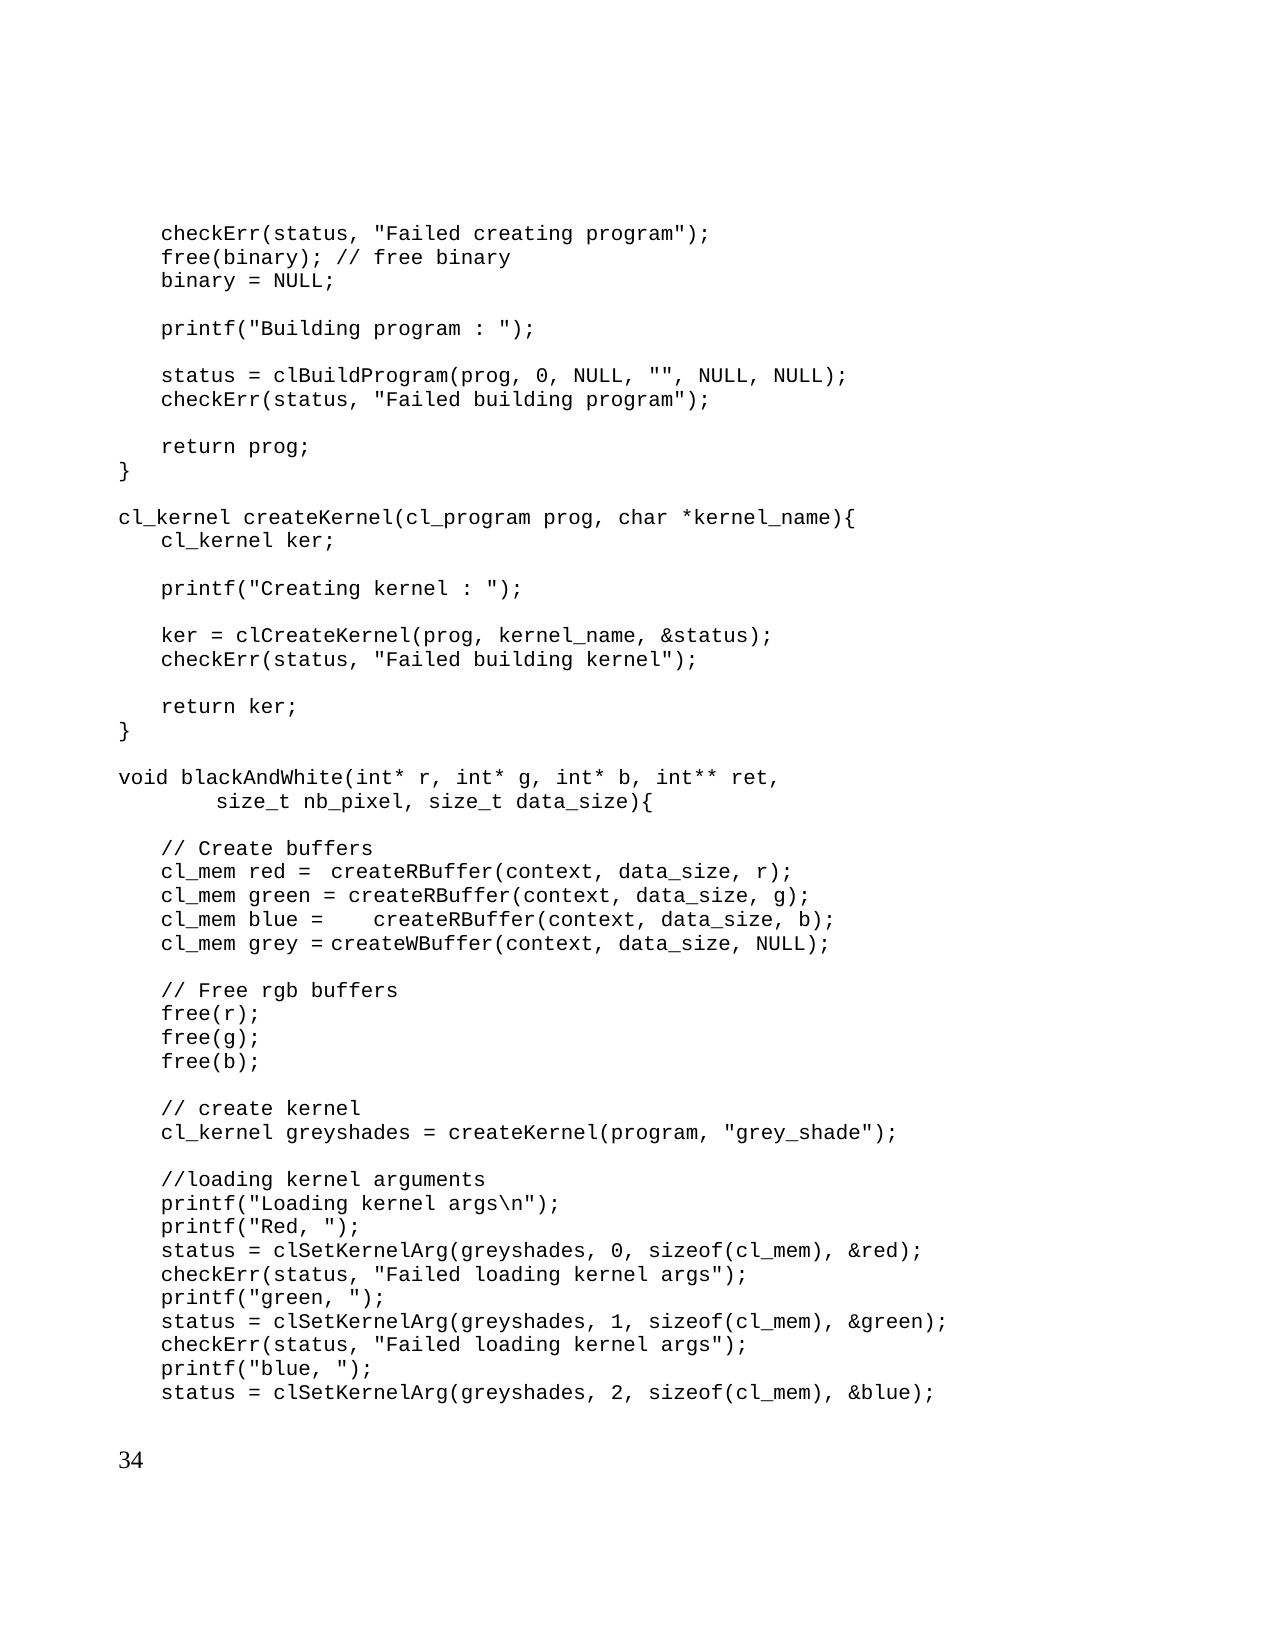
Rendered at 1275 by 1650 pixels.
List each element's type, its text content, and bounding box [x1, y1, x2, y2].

text printf("Red, "); [118, 1216, 1157, 1240]
text status = clSetKernelArg(greyshades, 2, sizeof(cl_mem), &blue); [118, 1382, 1157, 1405]
text free(b); [118, 1051, 1157, 1074]
text printf("blue, "); [118, 1358, 1157, 1382]
text checkErr(status, "Failed loading kernel args"); [118, 1334, 1157, 1358]
text checkErr(status, "Failed building program"); [118, 389, 1157, 412]
text size_t nb_pixel, size_t data_size){ [118, 791, 1157, 814]
text cl_kernel createKernel(cl_program prog, char *kernel_name){ [118, 507, 1157, 531]
text // Free rgb buffers [118, 980, 1157, 1003]
text status = clSetKernelArg(greyshades, 0, sizeof(cl_mem), &red); [118, 1240, 1157, 1263]
text cl_mem green = createRBuffer(context, data_size, g); [118, 885, 1157, 909]
text status = clBuildProgram(prog, 0, NULL, "", NULL, NULL); [118, 365, 1157, 389]
text return ker; [118, 696, 1157, 720]
text cl_mem red = createRBuffer(context, data_size, r); [118, 862, 1157, 885]
text cl_mem grey = createWBuffer(context, data_size, NULL); [118, 932, 1157, 956]
text checkErr(status, "Failed building kernel"); [118, 649, 1157, 672]
text } [118, 459, 1157, 483]
text } [118, 720, 1157, 743]
text // create kernel [118, 1098, 1157, 1122]
text status = clSetKernelArg(greyshades, 1, sizeof(cl_mem), &green); [118, 1311, 1157, 1334]
text free(g); [118, 1027, 1157, 1051]
text cl_kernel greyshades = createKernel(program, "grey_shade"); [118, 1122, 1157, 1145]
text printf("Creating kernel : "); [118, 578, 1157, 601]
text printf("Loading kernel args\n"); [118, 1193, 1157, 1216]
text printf("Building program : "); [118, 318, 1157, 341]
text checkErr(status, "Failed creating program"); [118, 223, 1157, 247]
text cl_kernel ker; [118, 531, 1157, 554]
text // Create buffers [118, 838, 1157, 862]
text free(binary); // free binary [118, 247, 1157, 270]
text binary = NULL; [118, 270, 1157, 294]
text void blackAndWhite(int* r, int* g, int* b, int** ret, [118, 767, 1157, 791]
text free(r); [118, 1003, 1157, 1027]
text ker = clCreateKernel(prog, kernel_name, &status); [118, 625, 1157, 649]
text checkErr(status, "Failed loading kernel args"); [118, 1263, 1157, 1287]
text return prog; [118, 436, 1157, 459]
text //loading kernel arguments [118, 1169, 1157, 1193]
text cl_mem blue = createRBuffer(context, data_size, b); [118, 909, 1157, 932]
text printf("green, "); [118, 1287, 1157, 1311]
